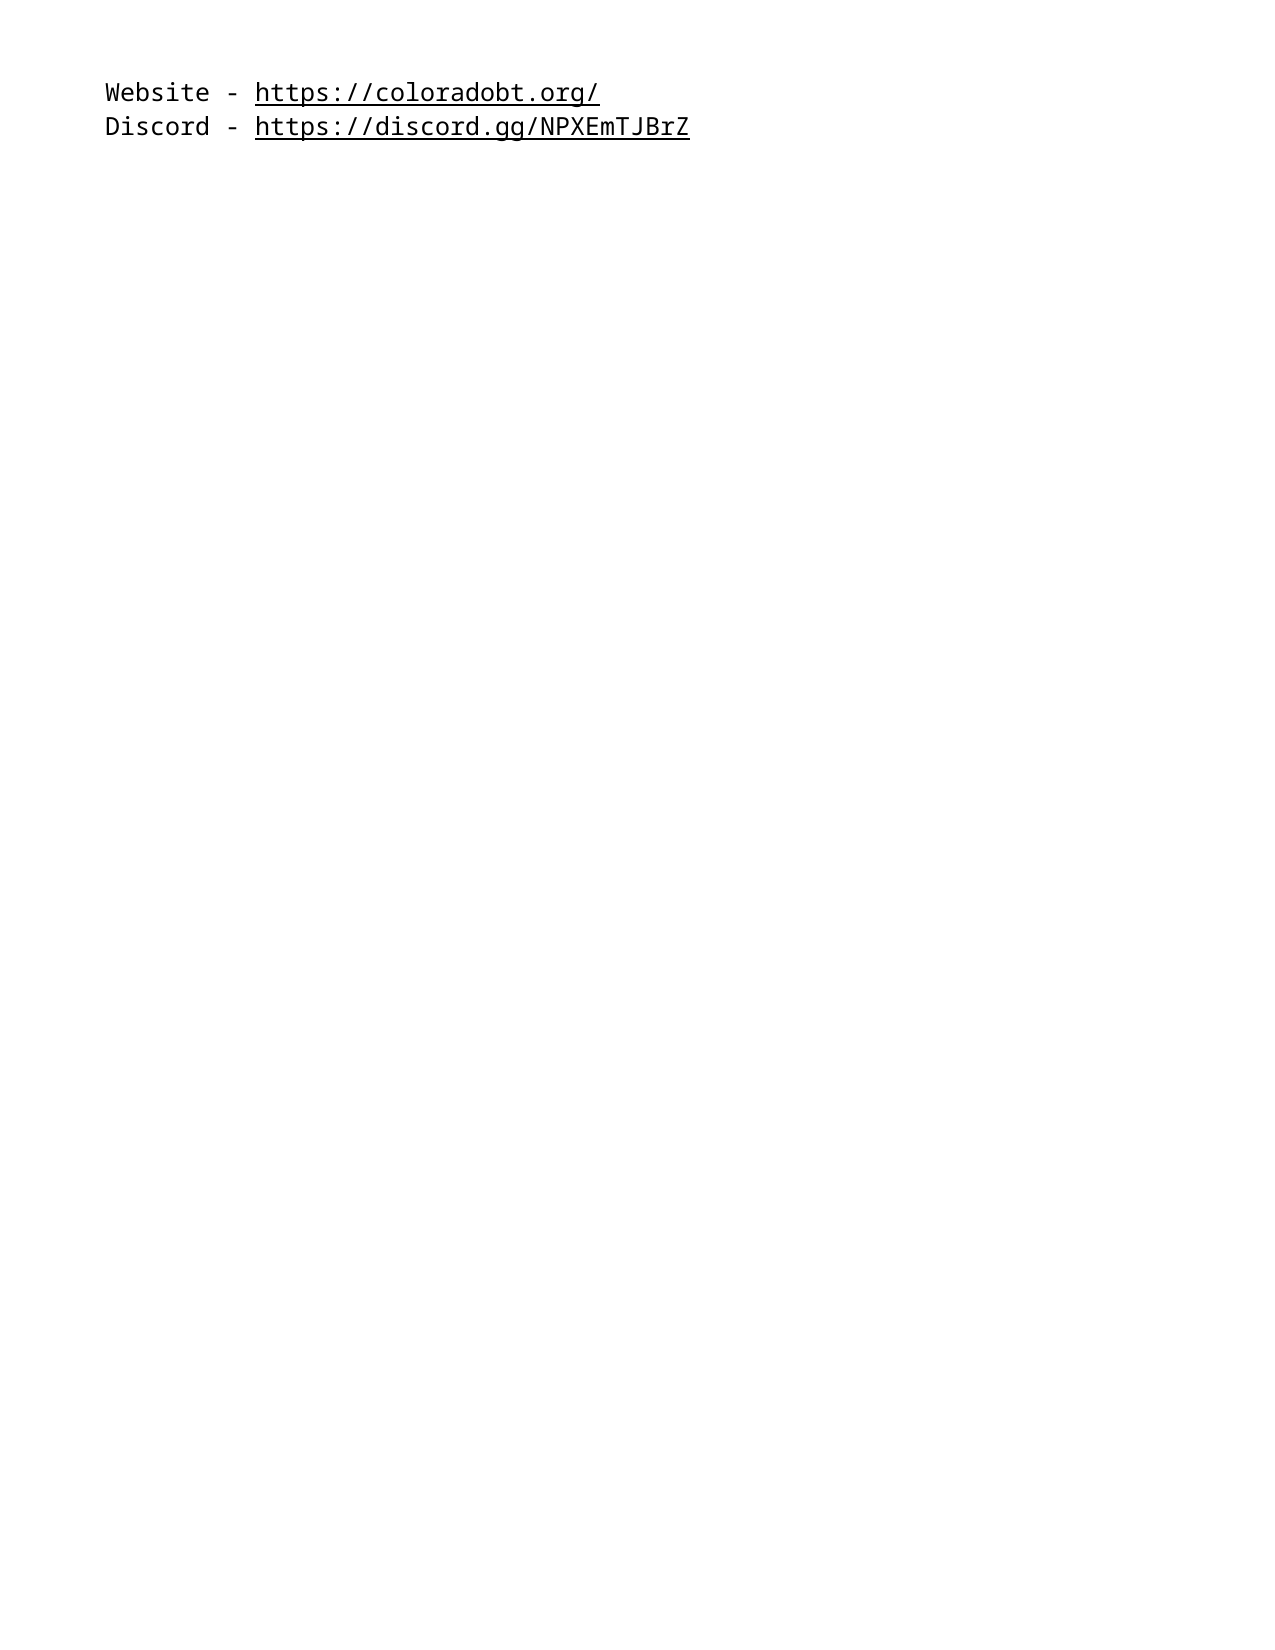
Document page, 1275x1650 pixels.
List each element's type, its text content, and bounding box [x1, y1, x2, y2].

text Discord - https://discord.gg/NPXEmTJBrZ [75, 109, 1200, 143]
text Website - https://coloradobt.org/ [75, 75, 1200, 109]
